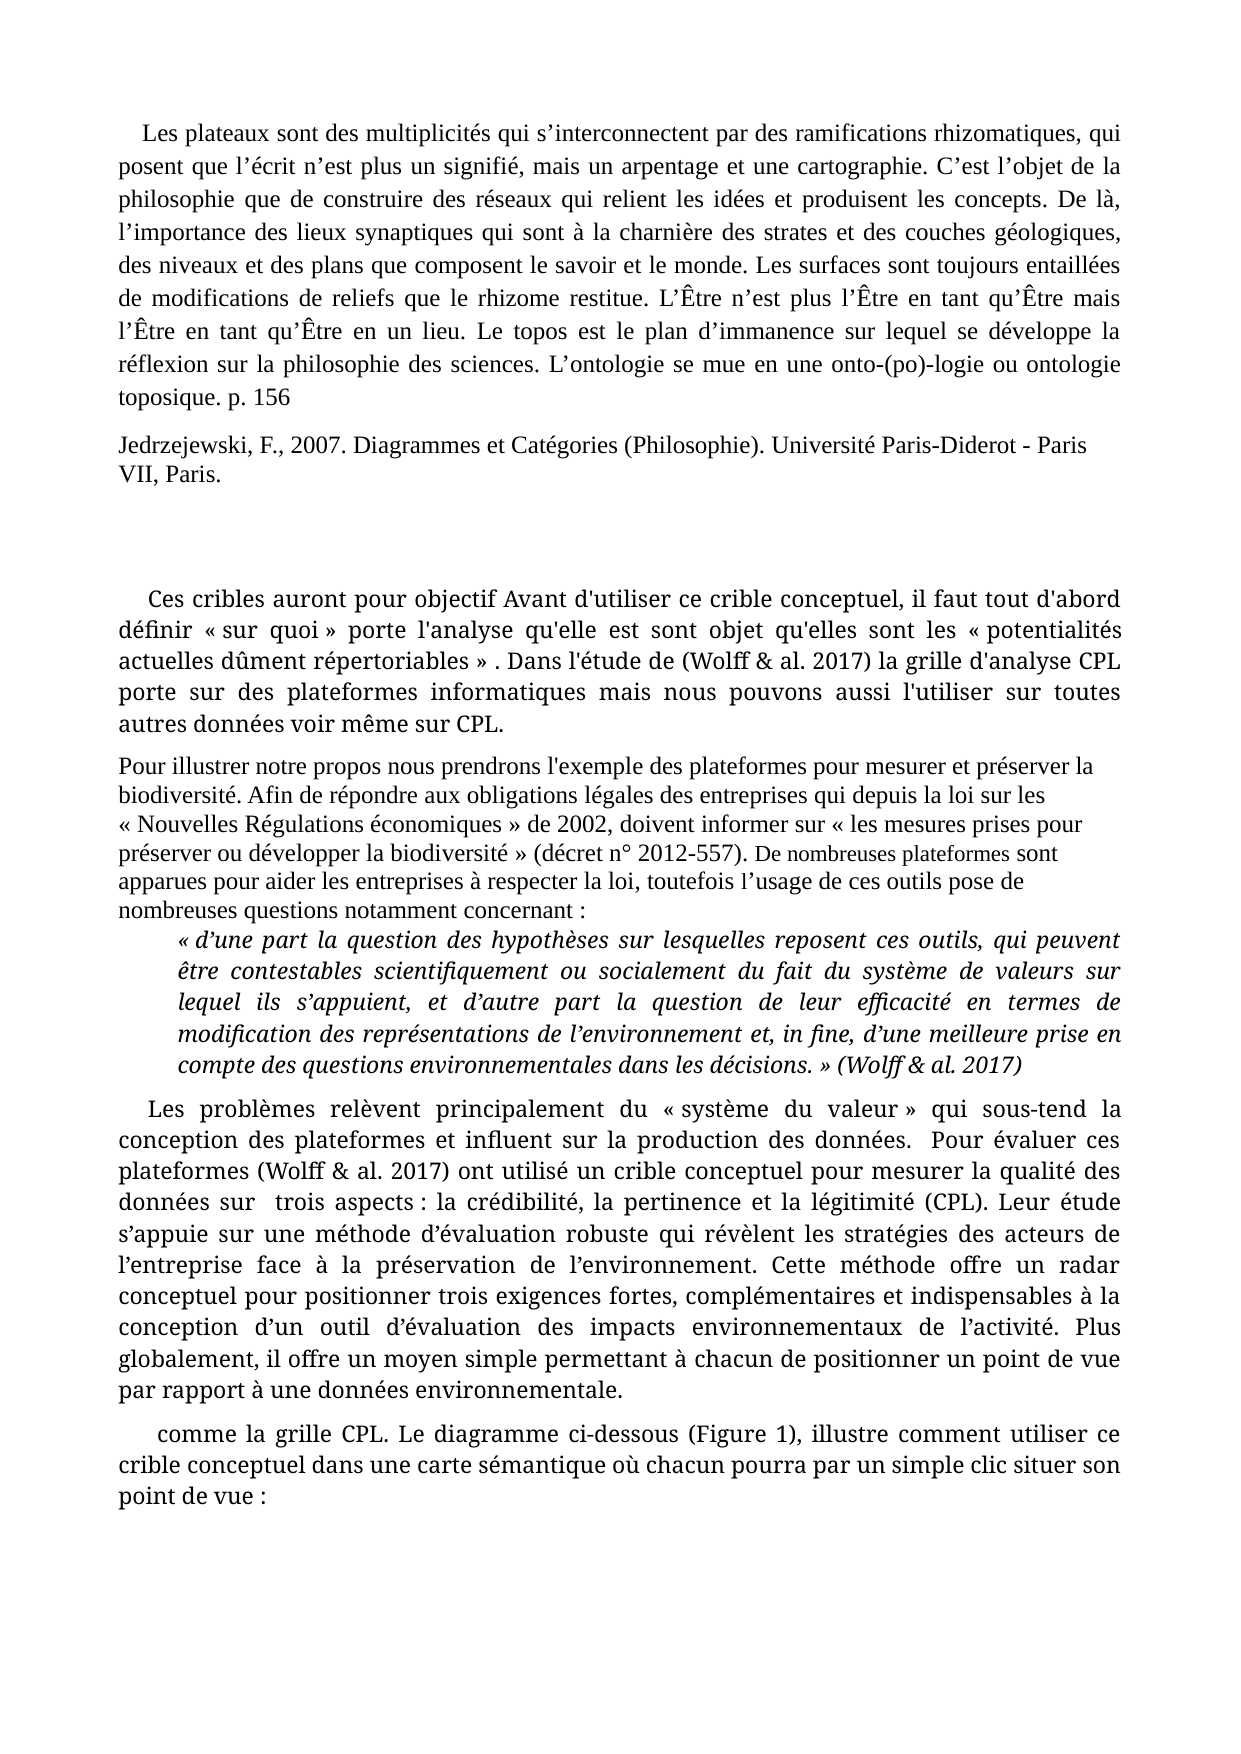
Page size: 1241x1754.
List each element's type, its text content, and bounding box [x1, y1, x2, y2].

text Les problèmes relèvent principalement du « système du valeur » qui sous-tend la conception des plateformes et influent sur la production des données. Pour évaluer ces plateformes (Wolff & al. 2017) ont utilisé un crible conceptuel pour mesurer la qualité des données sur trois aspects : la crédibilité, la pertinence et la légitimité (CPL). Leur étude s’appuie sur une méthode d’évaluation robuste qui révèlent les stratégies des acteurs de l’entreprise face à la préservation de l’environnement. Cette méthode offre un radar conceptuel pour positionner trois exigences fortes, complémentaires et indispensables à la conception d’un outil d’évaluation des impacts environnementaux de l’activité. Plus globalement, il offre un moyen simple permettant à chacun de positionner un point de vue par rapport à une données environnementale. [118, 1093, 1122, 1405]
text comme la grille CPL. Le diagramme ci-dessous (Figure 1), illustre comment utiliser ce crible conceptuel dans une carte sémantique où chacun pourra par un simple clic situer son point de vue : [118, 1418, 1122, 1511]
text Pour illustrer notre propos nous prendrons l'exemple des plateformes pour mesurer et préserver la biodiversité. Afin de répondre aux obligations légales des entreprises qui depuis la loi sur les « Nouvelles Régulations économiques » de 2002, doivent informer sur « les mesures prises pour préserver ou développer la biodiversité » (décret n° 2012-557). De nombreuses plateformes sont apparues pour aider les entreprises à respecter la loi, toutefois l’usage de ces outils pose de nombreuses questions notamment concernant : [118, 751, 1122, 924]
text Jedrzejewski, F., 2007. Diagrammes et Catégories (Philosophie). Université Paris-Diderot - Paris VII, Paris. [118, 430, 1122, 487]
text Ces cribles auront pour objectif Avant d'utiliser ce crible conceptuel, il faut tout d'abord définir « sur quoi » porte l'analyse qu'elle est sont objet qu'elles sont les « potentialités actuelles dûment répertoriables » . Dans l'étude de (Wolff & al. 2017) la grille d'analyse CPL porte sur des plateformes informatiques mais nous pouvons aussi l'utiliser sur toutes autres données voir même sur CPL. [118, 583, 1122, 739]
text « d’une part la question des hypothèses sur lesquelles reposent ces outils, qui peuvent être contestables scientifiquement ou socialement du fait du système de valeurs sur lequel ils s’appuient, et d’autre part la question de leur efficacité en termes de modification des représentations de l’environnement et, in fine, d’une meilleure prise en compte des questions environnementales dans les décisions. » (Wolff & al. 2017) [177, 924, 1122, 1080]
text Les plateaux sont des multiplicités qui s’interconnectent par des ramifications rhizomatiques, qui posent que l’écrit n’est plus un signifié, mais un arpentage et une cartographie. C’est l’objet de la philosophie que de construire des réseaux qui relient les idées et produisent les concepts. De là, l’importance des lieux synaptiques qui sont à la charnière des strates et des couches géologiques, des niveaux et des plans que composent le savoir et le monde. Les surfaces sont toujours entaillées de modifications de reliefs que le rhizome restitue. L’Être n’est plus l’Être en tant qu’Être mais l’Être en tant qu’Être en un lieu. Le topos est le plan d’immanence sur lequel se développe la réflexion sur la philosophie des sciences. L’ontologie se mue en une onto-(po)-logie ou ontologie toposique. p. 156 [118, 118, 1122, 411]
